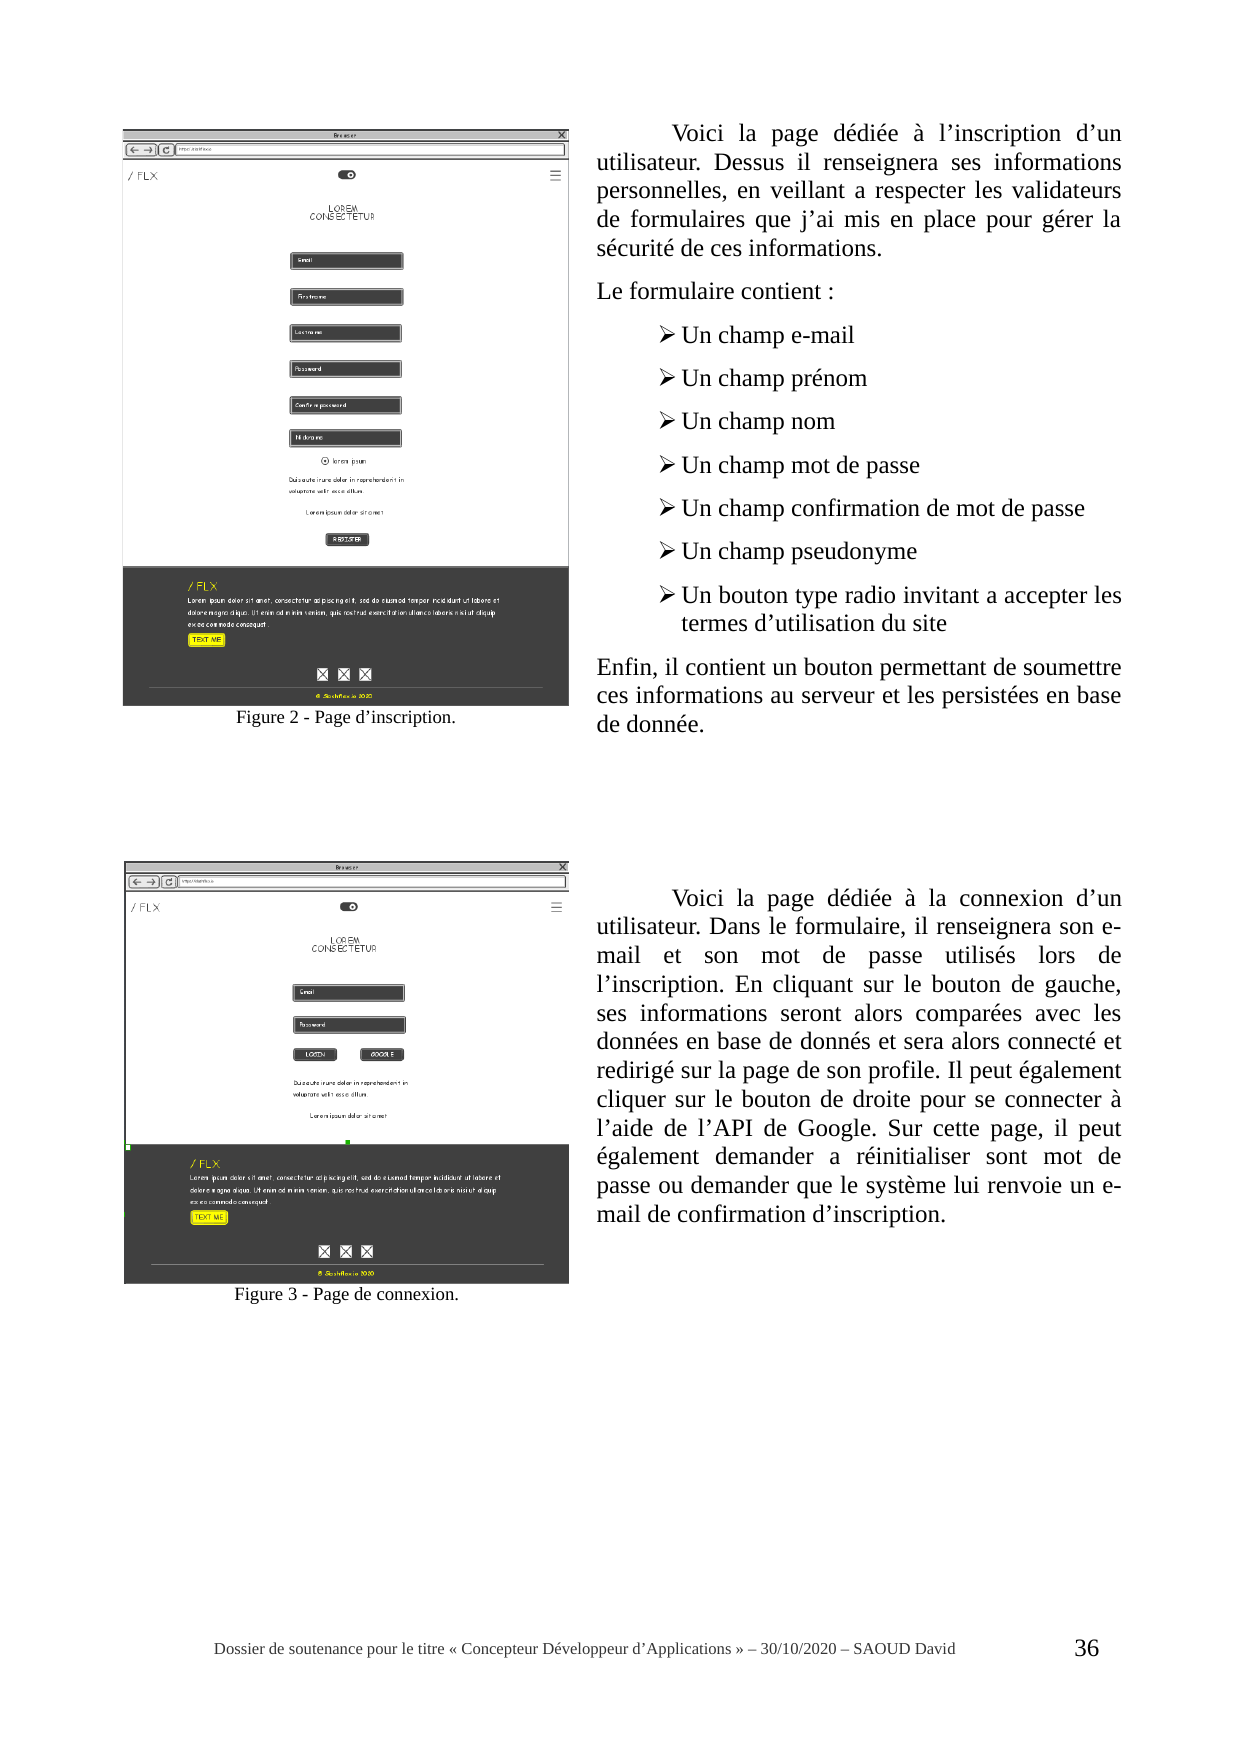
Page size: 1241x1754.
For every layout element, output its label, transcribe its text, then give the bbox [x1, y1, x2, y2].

text Figure 2 - Page d’inscription. [123, 706, 569, 728]
text Enfin, il contient un bouton permettant de soumettre ces informations au serveur et les persistées en base de donnée. [596, 652, 1122, 738]
list Un champ confirmation de mot de passe [657, 493, 1122, 522]
list Un champ mot de passe [657, 450, 1122, 478]
text Figure 3 - Page de connexion. [124, 1284, 569, 1305]
list Un champ pseudonyme [657, 536, 1122, 565]
text Le formulaire contient : [596, 276, 1122, 305]
list Un champ e-mail [657, 320, 1122, 348]
text Voici la page dédiée à l’inscription d’un utilisateur. Dessus il renseignera ses informations personnelles, en veillant a respecter les validateurs de formulaires que j’ai mis en place pour gérer la sécurité de ces informations. [596, 118, 1122, 262]
picture [122, 129, 569, 706]
text Voici la page dédiée à la connexion d’un utilisateur. Dans le formulaire, il renseignera son e-mail et son mot de passe utilisés lors de l’inscription. En cliquant sur le bouton de gauche, ses informations seront alors comparées avec les données en base de donnés et sera alors connecté et redirigé sur la page de son profile. Il peut également cliquer sur le bouton de droite pour se connecter à l’aide de l’API de Google. Sur cette page, il peut également demander a réinitialiser sont mot de passe ou demander que le système lui renvoie un e-mail de confirmation d’inscription. [596, 883, 1122, 1228]
list Un bouton type radio invitant a accepter les termes d’utilisation du site [657, 580, 1122, 637]
list Un champ nom [657, 406, 1122, 435]
picture [124, 861, 569, 1284]
list Un champ prénom [657, 363, 1122, 392]
